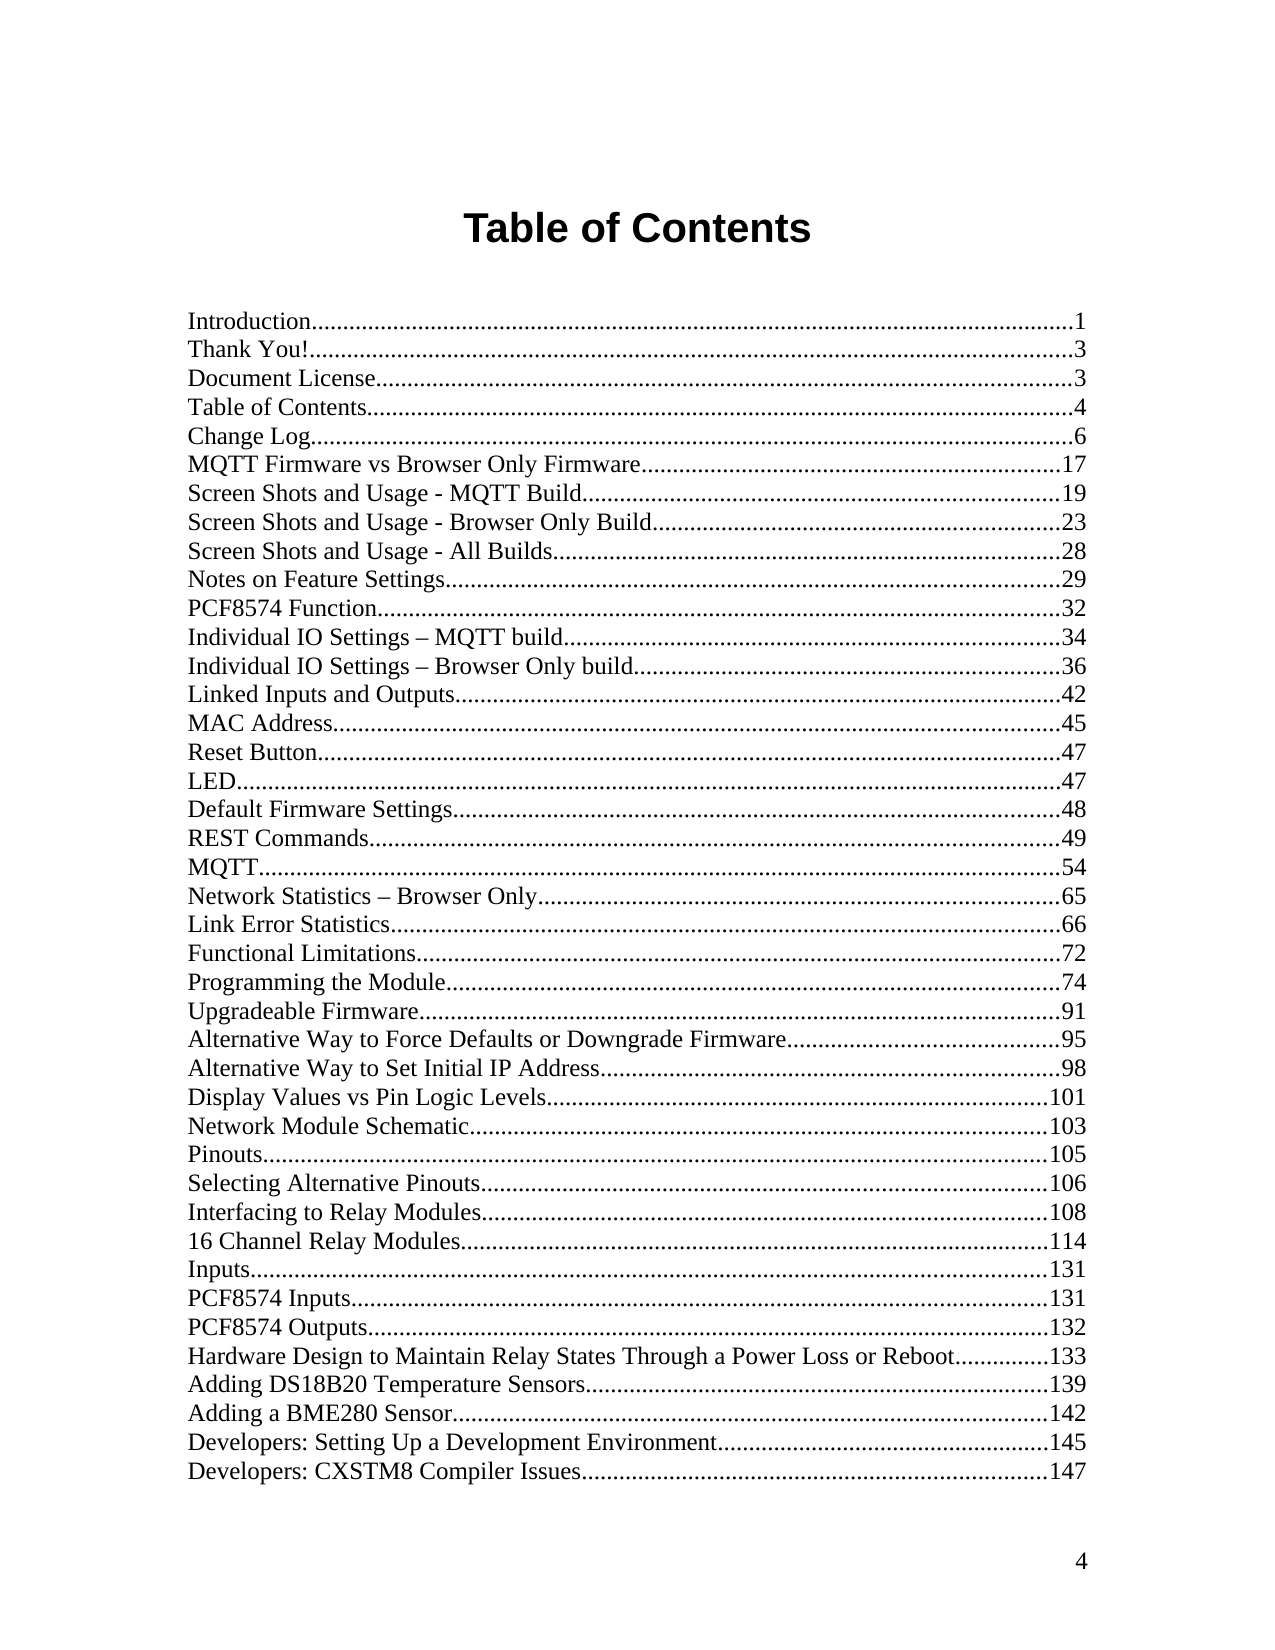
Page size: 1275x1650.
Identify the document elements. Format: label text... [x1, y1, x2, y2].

text Selecting Alternative Pinouts 106 [187, 1168, 1087, 1197]
text Programming the Module 74 [187, 967, 1087, 996]
text Pinouts 105 [187, 1139, 1087, 1168]
text Individual IO Settings – Browser Only build 36 [187, 651, 1087, 679]
text MQTT Firmware vs Browser Only Firmware 17 [187, 449, 1087, 478]
text Alternative Way to Set Initial IP Address 98 [187, 1053, 1087, 1082]
text Interfacing to Relay Modules 108 [187, 1197, 1087, 1226]
text Functional Limitations 72 [187, 938, 1087, 967]
subtitle Table of Contents [187, 204, 1087, 252]
text 16 Channel Relay Modules 114 [187, 1226, 1087, 1254]
text Screen Shots and Usage - Browser Only Build 23 [187, 507, 1087, 536]
text MQTT 54 [187, 852, 1087, 881]
text Adding DS18B20 Temperature Sensors 139 [187, 1369, 1087, 1398]
text Screen Shots and Usage - MQTT Build 19 [187, 478, 1087, 507]
text Network Module Schematic 103 [187, 1111, 1087, 1139]
text Screen Shots and Usage - All Builds 28 [187, 536, 1087, 564]
text Individual IO Settings – MQTT build 34 [187, 622, 1087, 651]
text Alternative Way to Force Defaults or Downgrade Firmware 95 [187, 1024, 1087, 1053]
text Adding a BME280 Sensor 142 [187, 1398, 1087, 1427]
text Upgradeable Firmware 91 [187, 996, 1087, 1024]
text Link Error Statistics 66 [187, 909, 1087, 938]
text Display Values vs Pin Logic Levels 101 [187, 1082, 1087, 1111]
text MAC Address 45 [187, 708, 1087, 737]
text PCF8574 Inputs 131 [187, 1283, 1087, 1312]
text PCF8574 Function 32 [187, 593, 1087, 622]
text Developers: Setting Up a Development Environment 145 [187, 1427, 1087, 1456]
text Thank You! 3 [187, 334, 1087, 363]
text Table of Contents 4 [187, 392, 1087, 421]
text Reset Button 47 [187, 737, 1087, 766]
text Notes on Feature Settings 29 [187, 564, 1087, 593]
text Network Statistics – Browser Only 65 [187, 881, 1087, 909]
text REST Commands 49 [187, 823, 1087, 852]
text PCF8574 Outputs 132 [187, 1312, 1087, 1341]
text Introduction 1 [187, 306, 1087, 334]
text Hardware Design to Maintain Relay States Through a Power Loss or Reboot 133 [187, 1341, 1087, 1369]
text Default Firmware Settings 48 [187, 794, 1087, 823]
text Inputs 131 [187, 1254, 1087, 1283]
text Document License 3 [187, 363, 1087, 392]
text Developers: CXSTM8 Compiler Issues 147 [187, 1456, 1087, 1484]
text LED 47 [187, 766, 1087, 794]
text Linked Inputs and Outputs 42 [187, 679, 1087, 708]
text Change Log 6 [187, 421, 1087, 449]
